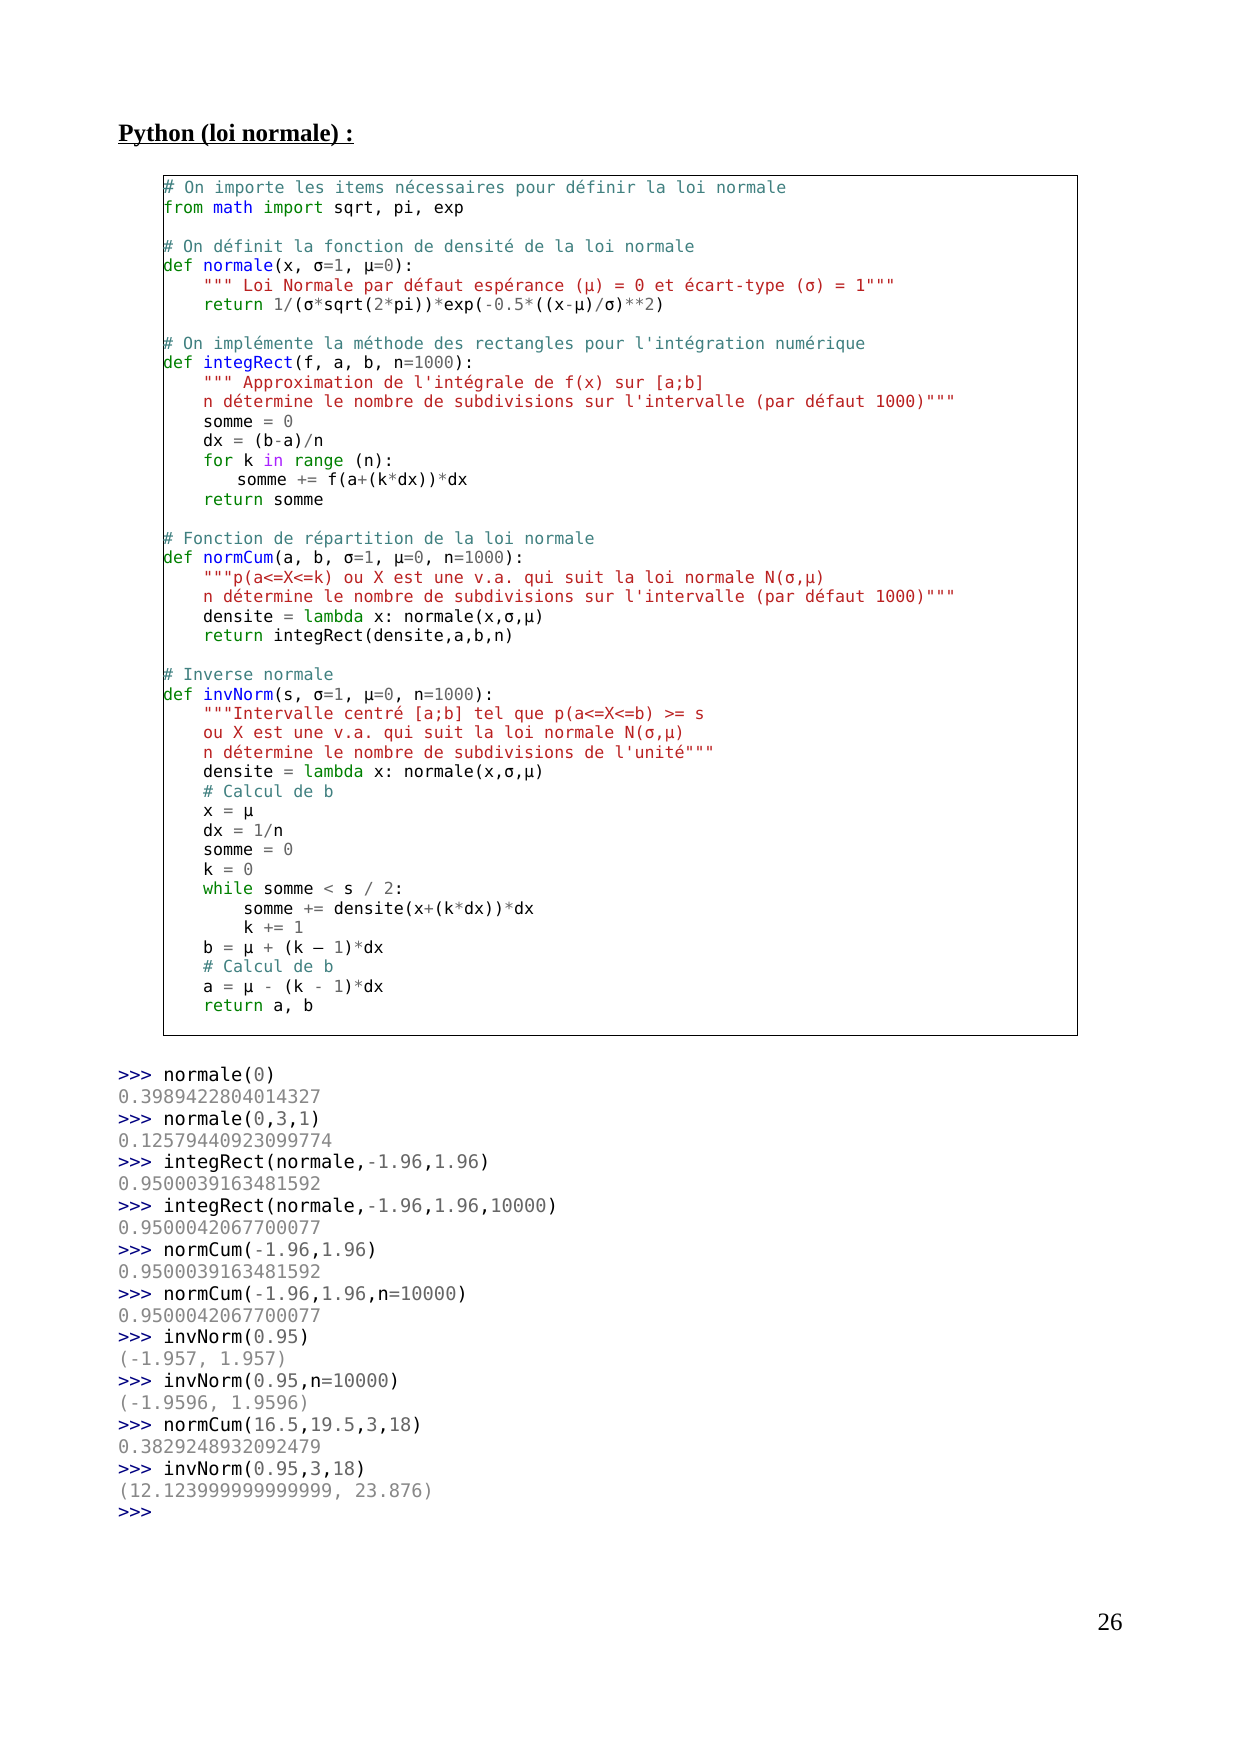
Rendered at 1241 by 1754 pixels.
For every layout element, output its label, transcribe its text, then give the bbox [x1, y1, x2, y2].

text Python (loi normale) : [118, 118, 1122, 147]
